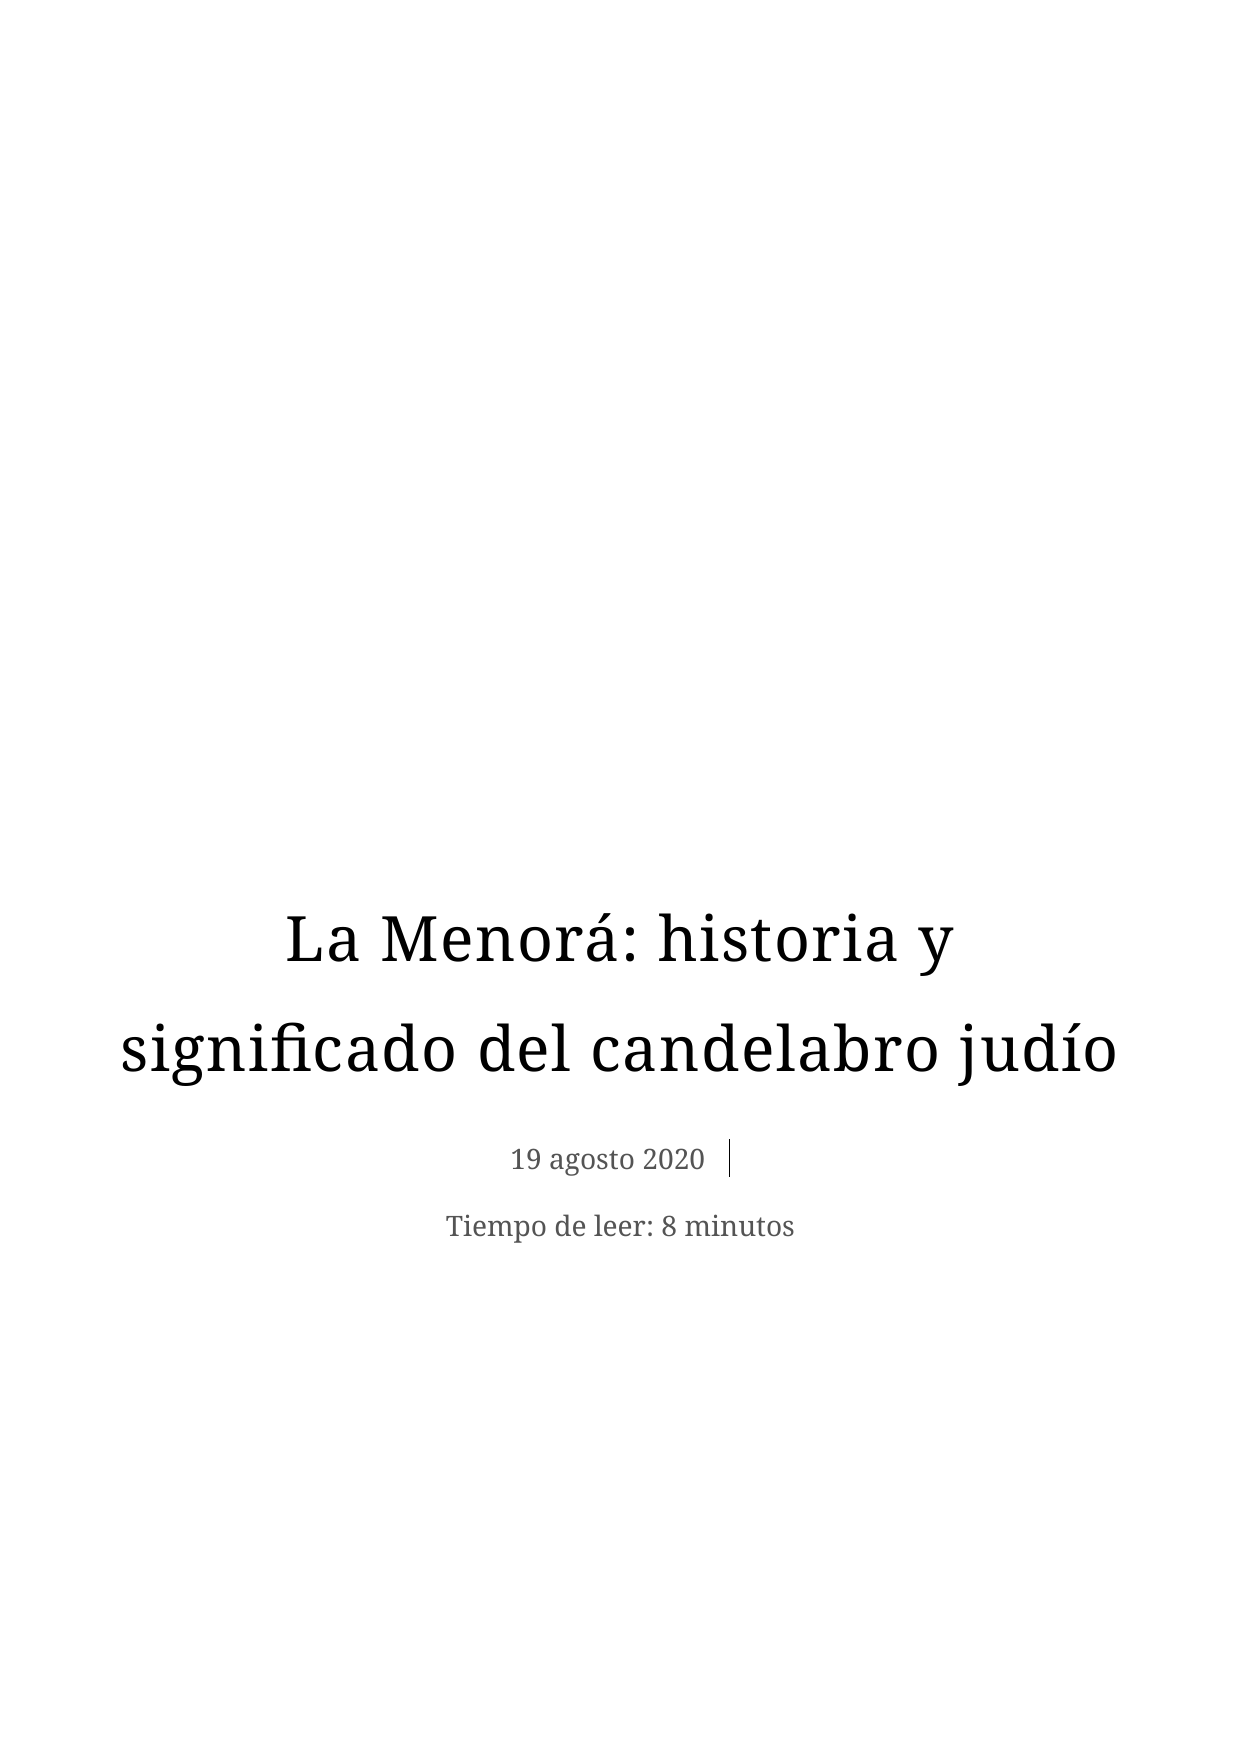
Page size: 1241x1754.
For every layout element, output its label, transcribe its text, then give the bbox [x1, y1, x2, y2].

text Tiempo de leer: 8 minutos [118, 1207, 1122, 1245]
text [730, 1139, 1122, 1177]
subtitle La Menorá: historia y significado del candelabro judío [118, 894, 1122, 1090]
text 19 agosto 2020 [118, 1139, 729, 1177]
